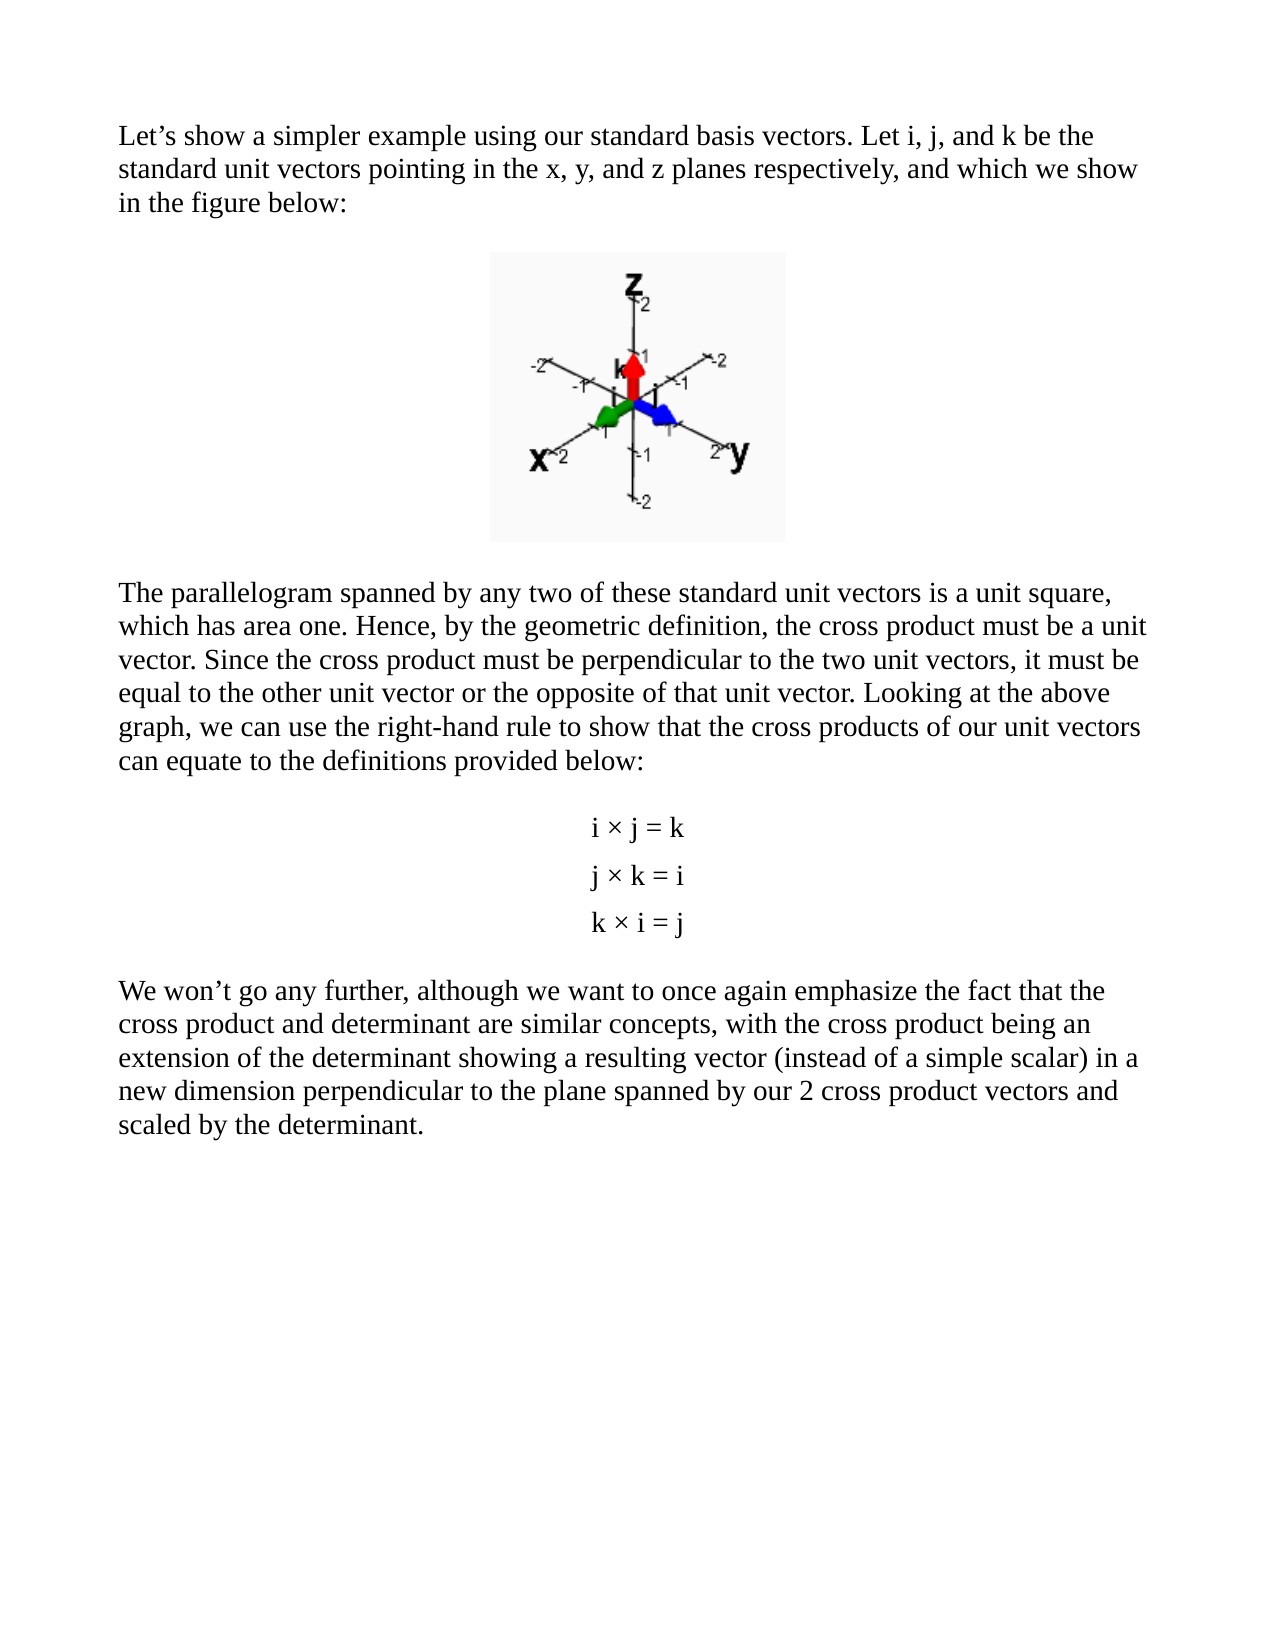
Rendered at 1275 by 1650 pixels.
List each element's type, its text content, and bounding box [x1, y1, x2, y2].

text Let’s show a simpler example using our standard basis vectors. Let i, j, and k be the standard unit vectors pointing in the x, y, and z planes respectively, and which we show in the figure below: [118, 118, 1157, 219]
text The parallelogram spanned by any two of these standard unit vectors is a unit square, which has area one. Hence, by the geometric definition, the cross product must be a unit vector. Since the cross product must be perpendicular to the two unit vectors, it must be equal to the other unit vector or the opposite of that unit vector. Looking at the above graph, we can use the right-hand rule to show that the cross products of our unit vectors can equate to the definitions provided below: [118, 575, 1157, 776]
text j × k = i [118, 858, 1157, 891]
text k × i = j [118, 906, 1157, 939]
text We won’t go any further, although we want to once again emphasize the fact that the cross product and determinant are similar concepts, with the cross product being an extension of the determinant showing a resulting vector (instead of a simple scalar) in a new dimension perpendicular to the plane spanned by our 2 cross product vectors and scaled by the determinant. [118, 973, 1157, 1140]
text i × j = k [118, 810, 1157, 843]
picture [489, 252, 786, 542]
